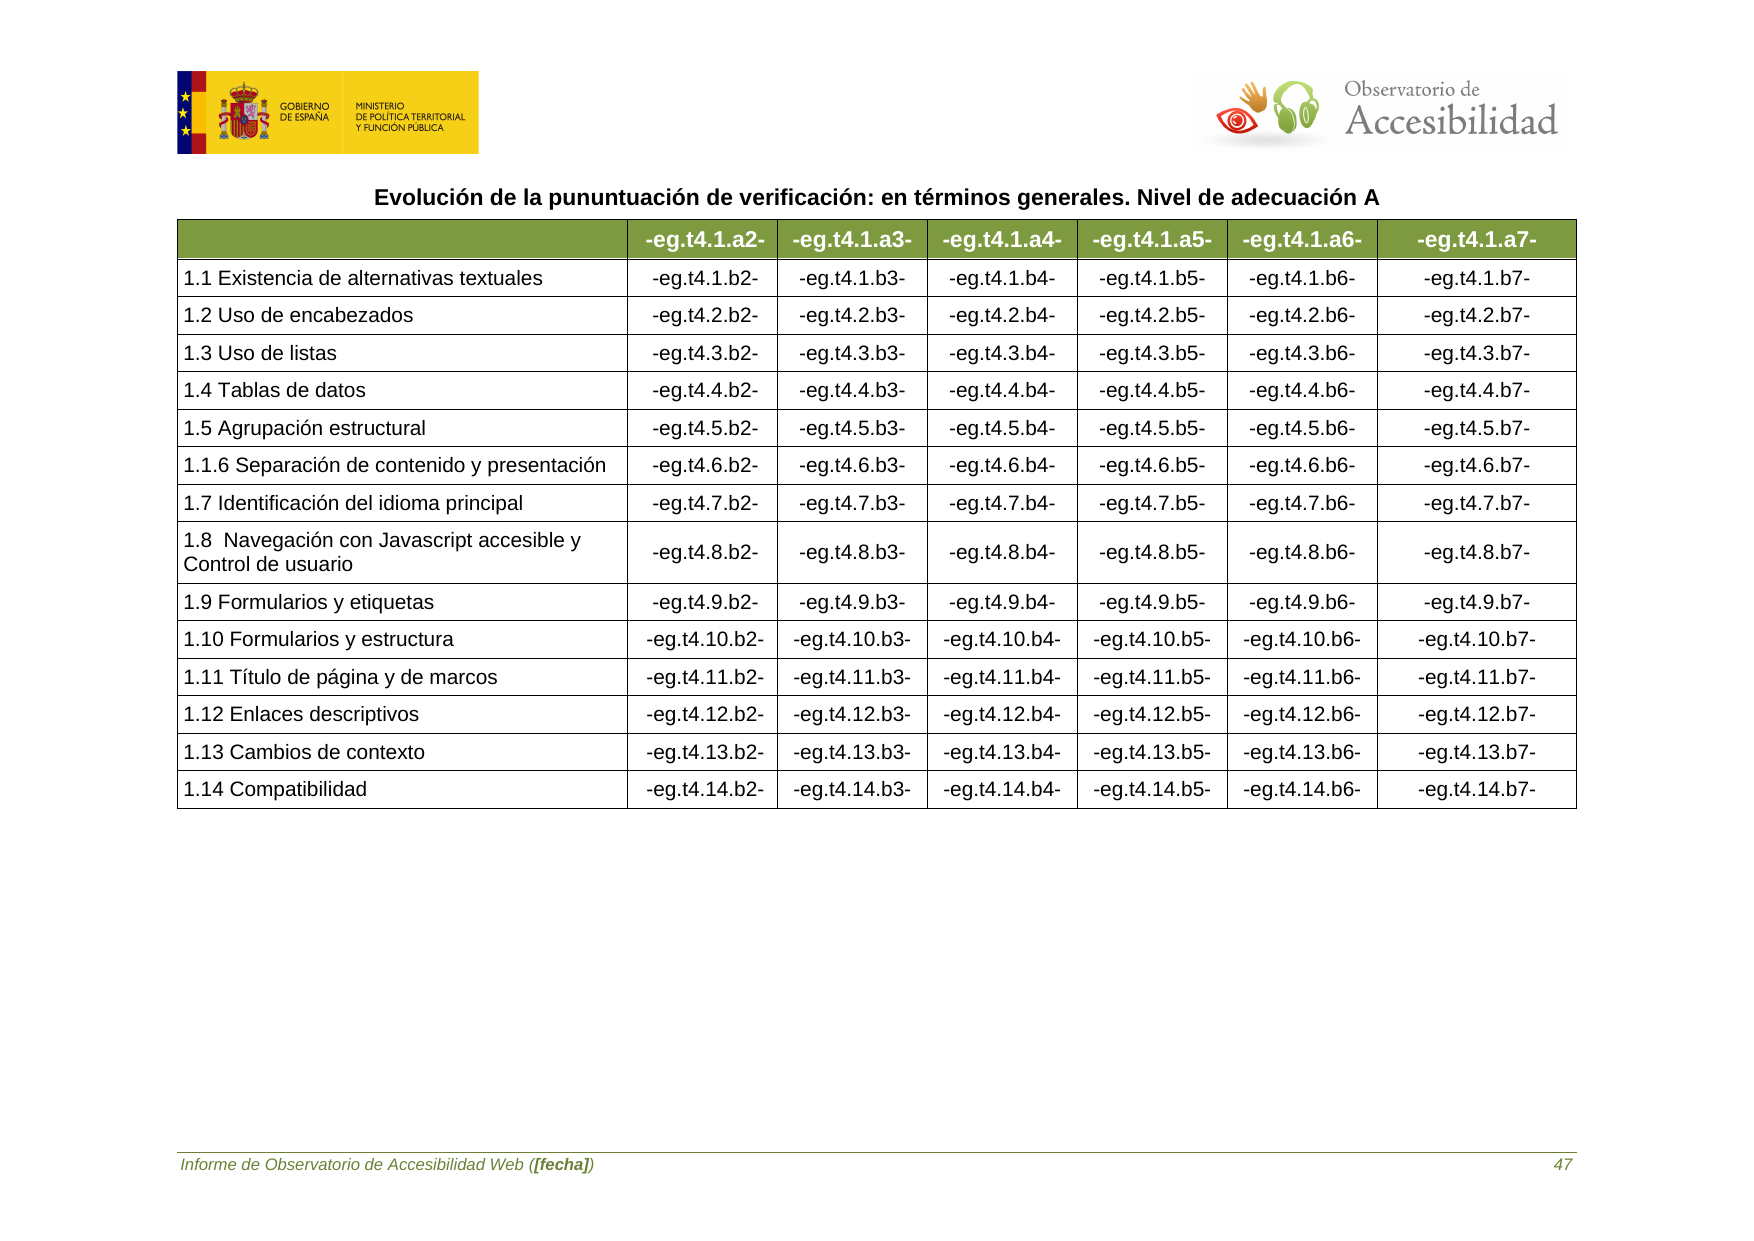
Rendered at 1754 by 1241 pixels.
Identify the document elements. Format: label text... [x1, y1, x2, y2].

table_header -eg.t4.1.a4- [928, 220, 1077, 258]
table_cell -eg.t4.13.b2- [628, 734, 777, 770]
table_cell -eg.t4.5.b5- [1078, 410, 1227, 446]
table_cell -eg.t4.7.b6- [1228, 485, 1377, 521]
table_header -eg.t4.1.a2- [628, 220, 777, 258]
table_cell -eg.t4.11.b3- [778, 659, 927, 695]
table_cell -eg.t4.10.b3- [778, 621, 927, 657]
table_cell -eg.t4.11.b4- [928, 659, 1077, 695]
table_cell -eg.t4.5.b6- [1228, 410, 1377, 446]
table_cell -eg.t4.6.b3- [778, 447, 927, 483]
table_cell -eg.t4.4.b7- [1378, 372, 1576, 408]
table_cell -eg.t4.9.b3- [778, 584, 927, 620]
table_cell -eg.t4.1.b7- [1378, 260, 1576, 296]
table_cell 1.11 Título de página y de marcos [178, 659, 627, 695]
table_cell -eg.t4.2.b2- [628, 297, 777, 333]
table_cell -eg.t4.7.b5- [1078, 485, 1227, 521]
table_cell -eg.t4.1.b5- [1078, 260, 1227, 296]
table_cell -eg.t4.14.b3- [778, 771, 927, 807]
table_cell -eg.t4.4.b6- [1228, 372, 1377, 408]
table_cell -eg.t4.2.b6- [1228, 297, 1377, 333]
table_cell -eg.t4.9.b6- [1228, 584, 1377, 620]
table_cell 1.2 Uso de encabezados [178, 297, 627, 333]
table_cell -eg.t4.6.b4- [928, 447, 1077, 483]
table_cell -eg.t4.14.b4- [928, 771, 1077, 807]
table_cell -eg.t4.3.b7- [1378, 335, 1576, 371]
table_cell 1.3 Uso de listas [178, 335, 627, 371]
table_cell -eg.t4.1.b4- [928, 260, 1077, 296]
table_cell -eg.t4.12.b5- [1078, 696, 1227, 732]
table_cell -eg.t4.14.b7- [1378, 771, 1576, 807]
table_cell -eg.t4.5.b7- [1378, 410, 1576, 446]
table_header -eg.t4.1.a5- [1078, 220, 1227, 258]
table_cell -eg.t4.11.b5- [1078, 659, 1227, 695]
table_cell -eg.t4.14.b5- [1078, 771, 1227, 807]
table_cell -eg.t4.7.b7- [1378, 485, 1576, 521]
table_cell 1.7 Identificación del idioma principal [178, 485, 627, 521]
table_cell -eg.t4.8.b4- [928, 522, 1077, 582]
table_header -eg.t4.1.a3- [778, 220, 927, 258]
table_cell 1.1.6 Separación de contenido y presentación [178, 447, 627, 483]
table_cell -eg.t4.9.b5- [1078, 584, 1227, 620]
table_cell 1.14 Compatibilidad [178, 771, 627, 807]
table_cell 1.9 Formularios y etiquetas [178, 584, 627, 620]
table_cell -eg.t4.6.b5- [1078, 447, 1227, 483]
table_cell -eg.t4.7.b3- [778, 485, 927, 521]
table_cell -eg.t4.5.b4- [928, 410, 1077, 446]
table_cell -eg.t4.2.b4- [928, 297, 1077, 333]
table_header -eg.t4.1.a6- [1228, 220, 1377, 258]
table_cell 1.13 Cambios de contexto [178, 734, 627, 770]
table_cell 1.10 Formularios y estructura [178, 621, 627, 657]
table_cell -eg.t4.10.b4- [928, 621, 1077, 657]
table_cell -eg.t4.12.b4- [928, 696, 1077, 732]
table_cell -eg.t4.10.b2- [628, 621, 777, 657]
table_cell -eg.t4.11.b6- [1228, 659, 1377, 695]
table_cell -eg.t4.12.b2- [628, 696, 777, 732]
picture [1196, 72, 1572, 154]
picture [177, 71, 479, 154]
table_cell -eg.t4.6.b7- [1378, 447, 1576, 483]
table_cell -eg.t4.10.b7- [1378, 621, 1576, 657]
table_cell -eg.t4.1.b3- [778, 260, 927, 296]
table_cell 1.12 Enlaces descriptivos [178, 696, 627, 732]
table_cell -eg.t4.6.b6- [1228, 447, 1377, 483]
table_cell -eg.t4.3.b3- [778, 335, 927, 371]
table_cell -eg.t4.3.b2- [628, 335, 777, 371]
table_cell -eg.t4.8.b2- [628, 522, 777, 582]
table_cell 1.5 Agrupación estructural [178, 410, 627, 446]
table_cell -eg.t4.10.b5- [1078, 621, 1227, 657]
table_cell -eg.t4.14.b6- [1228, 771, 1377, 807]
table_cell -eg.t4.4.b4- [928, 372, 1077, 408]
table_cell -eg.t4.13.b4- [928, 734, 1077, 770]
table_header [178, 220, 627, 258]
table_cell -eg.t4.8.b3- [778, 522, 927, 582]
table_cell -eg.t4.1.b2- [628, 260, 777, 296]
table_cell -eg.t4.11.b2- [628, 659, 777, 695]
text Evolución de la pununtuación de verificación: en términos generales. Nivel de adecuación A [177, 184, 1577, 211]
table_cell -eg.t4.4.b2- [628, 372, 777, 408]
table_cell -eg.t4.3.b5- [1078, 335, 1227, 371]
table_cell -eg.t4.14.b2- [628, 771, 777, 807]
table_cell -eg.t4.9.b2- [628, 584, 777, 620]
table_cell -eg.t4.12.b7- [1378, 696, 1576, 732]
table_cell -eg.t4.9.b7- [1378, 584, 1576, 620]
table_cell -eg.t4.6.b2- [628, 447, 777, 483]
table_cell -eg.t4.2.b3- [778, 297, 927, 333]
table_cell -eg.t4.4.b3- [778, 372, 927, 408]
table_cell -eg.t4.2.b5- [1078, 297, 1227, 333]
table_cell 1.8 Navegación con Javascript accesible y Control de usuario [178, 522, 627, 582]
table_cell -eg.t4.10.b6- [1228, 621, 1377, 657]
table_cell -eg.t4.11.b7- [1378, 659, 1576, 695]
table_cell -eg.t4.13.b3- [778, 734, 927, 770]
table_cell -eg.t4.13.b6- [1228, 734, 1377, 770]
table_cell -eg.t4.7.b2- [628, 485, 777, 521]
table_cell -eg.t4.3.b6- [1228, 335, 1377, 371]
table_cell -eg.t4.8.b7- [1378, 522, 1576, 582]
table_cell -eg.t4.8.b5- [1078, 522, 1227, 582]
table_cell -eg.t4.5.b2- [628, 410, 777, 446]
table_cell -eg.t4.8.b6- [1228, 522, 1377, 582]
table_cell 1.4 Tablas de datos [178, 372, 627, 408]
table_header -eg.t4.1.a7- [1378, 220, 1576, 258]
table_cell -eg.t4.1.b6- [1228, 260, 1377, 296]
table_cell -eg.t4.13.b7- [1378, 734, 1576, 770]
table_cell -eg.t4.7.b4- [928, 485, 1077, 521]
table_cell -eg.t4.12.b3- [778, 696, 927, 732]
table_cell -eg.t4.13.b5- [1078, 734, 1227, 770]
table_cell -eg.t4.4.b5- [1078, 372, 1227, 408]
table_cell -eg.t4.9.b4- [928, 584, 1077, 620]
table_cell -eg.t4.2.b7- [1378, 297, 1576, 333]
table_cell -eg.t4.3.b4- [928, 335, 1077, 371]
table_cell -eg.t4.12.b6- [1228, 696, 1377, 732]
table_cell 1.1 Existencia de alternativas textuales [178, 260, 627, 296]
table_cell -eg.t4.5.b3- [778, 410, 927, 446]
